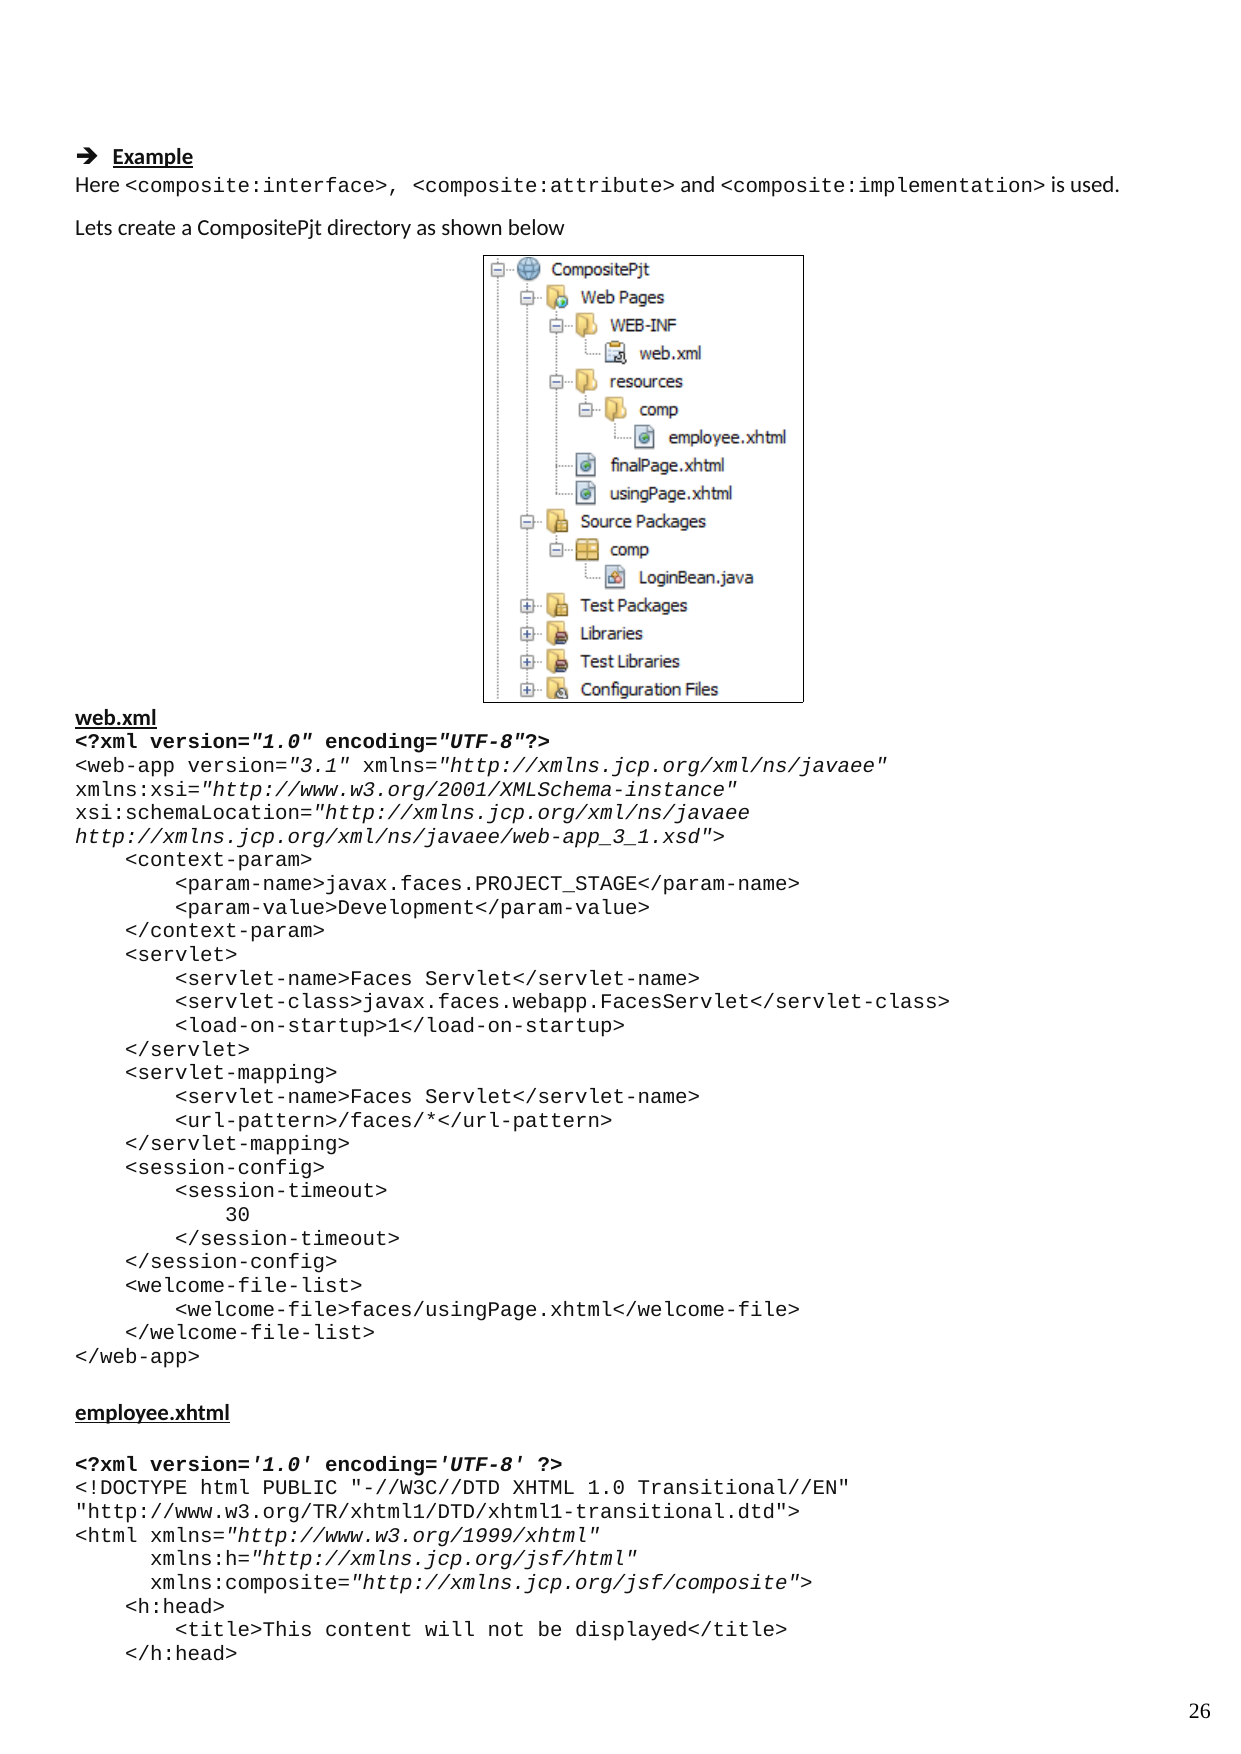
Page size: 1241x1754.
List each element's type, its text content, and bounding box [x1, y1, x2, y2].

text </context-param> [75, 920, 1211, 944]
text <servlet-mapping> [75, 1062, 1211, 1086]
text <web-app version="3.1" xmlns="http://xmlns.jcp.org/xml/ns/javaee" xmlns:xsi="http://www.w3.org/2001/XMLSchema-instance" xsi:schemaLocation="http://xmlns.jcp.org/xml/ns/javaee http://xmlns.jcp.org/xml/ns/javaee/web-app_3_1.xsd"> [75, 755, 1211, 849]
text </servlet> [75, 1039, 1211, 1062]
text <h:head> [75, 1596, 1211, 1619]
text <!DOCTYPE html PUBLIC "-//W3C//DTD XHTML 1.0 Transitional//EN" "http://www.w3.org/TR/xhtml1/DTD/xhtml1-transitional.dtd"> [75, 1477, 1211, 1525]
text <servlet-class>javax.faces.webapp.FacesServlet</servlet-class> [75, 991, 1211, 1015]
text <title>This content will not be displayed</title> [75, 1619, 1211, 1643]
text <welcome-file-list> [75, 1275, 1211, 1299]
text <servlet-name>Faces Servlet</servlet-name> [75, 968, 1211, 991]
text </session-timeout> [75, 1228, 1211, 1251]
text <?xml version="1.0" encoding="UTF-8"?> [75, 731, 1211, 755]
text <param-name>javax.faces.PROJECT_STAGE</param-name> [75, 873, 1211, 897]
text <load-on-startup>1</load-on-startup> [75, 1015, 1211, 1039]
text </servlet-mapping> [75, 1133, 1211, 1157]
text <session-config> [75, 1157, 1211, 1181]
text Lets create a CompositePjt directory as shown below [75, 213, 1211, 241]
text <?xml version='1.0' encoding='UTF-8' ?> [75, 1454, 1211, 1477]
text web.xml [75, 703, 1211, 731]
text <url-pattern>/faces/*</url-pattern> [75, 1109, 1211, 1133]
text employee.xhtml [75, 1398, 1211, 1426]
text <context-param> [75, 849, 1211, 873]
text Here <composite:interface>, <composite:attribute> and <composite:implementation> is used. [75, 170, 1211, 199]
text 30 [75, 1204, 1211, 1228]
list Example [75, 142, 1211, 170]
text <welcome-file>faces/usingPage.xhtml</welcome-file> [75, 1299, 1211, 1322]
text </web-app> [75, 1346, 1211, 1370]
text <servlet-name>Faces Servlet</servlet-name> [75, 1086, 1211, 1109]
text xmlns:h="http://xmlns.jcp.org/jsf/html" [75, 1548, 1211, 1572]
text <param-value>Development</param-value> [75, 897, 1211, 920]
text <servlet> [75, 944, 1211, 968]
text </session-config> [75, 1251, 1211, 1275]
text <html xmlns="http://www.w3.org/1999/xhtml" [75, 1525, 1211, 1548]
text </h:head> [75, 1643, 1211, 1667]
text <session-timeout> [75, 1181, 1211, 1204]
text </welcome-file-list> [75, 1322, 1211, 1346]
text xmlns:composite="http://xmlns.jcp.org/jsf/composite"> [75, 1572, 1211, 1596]
